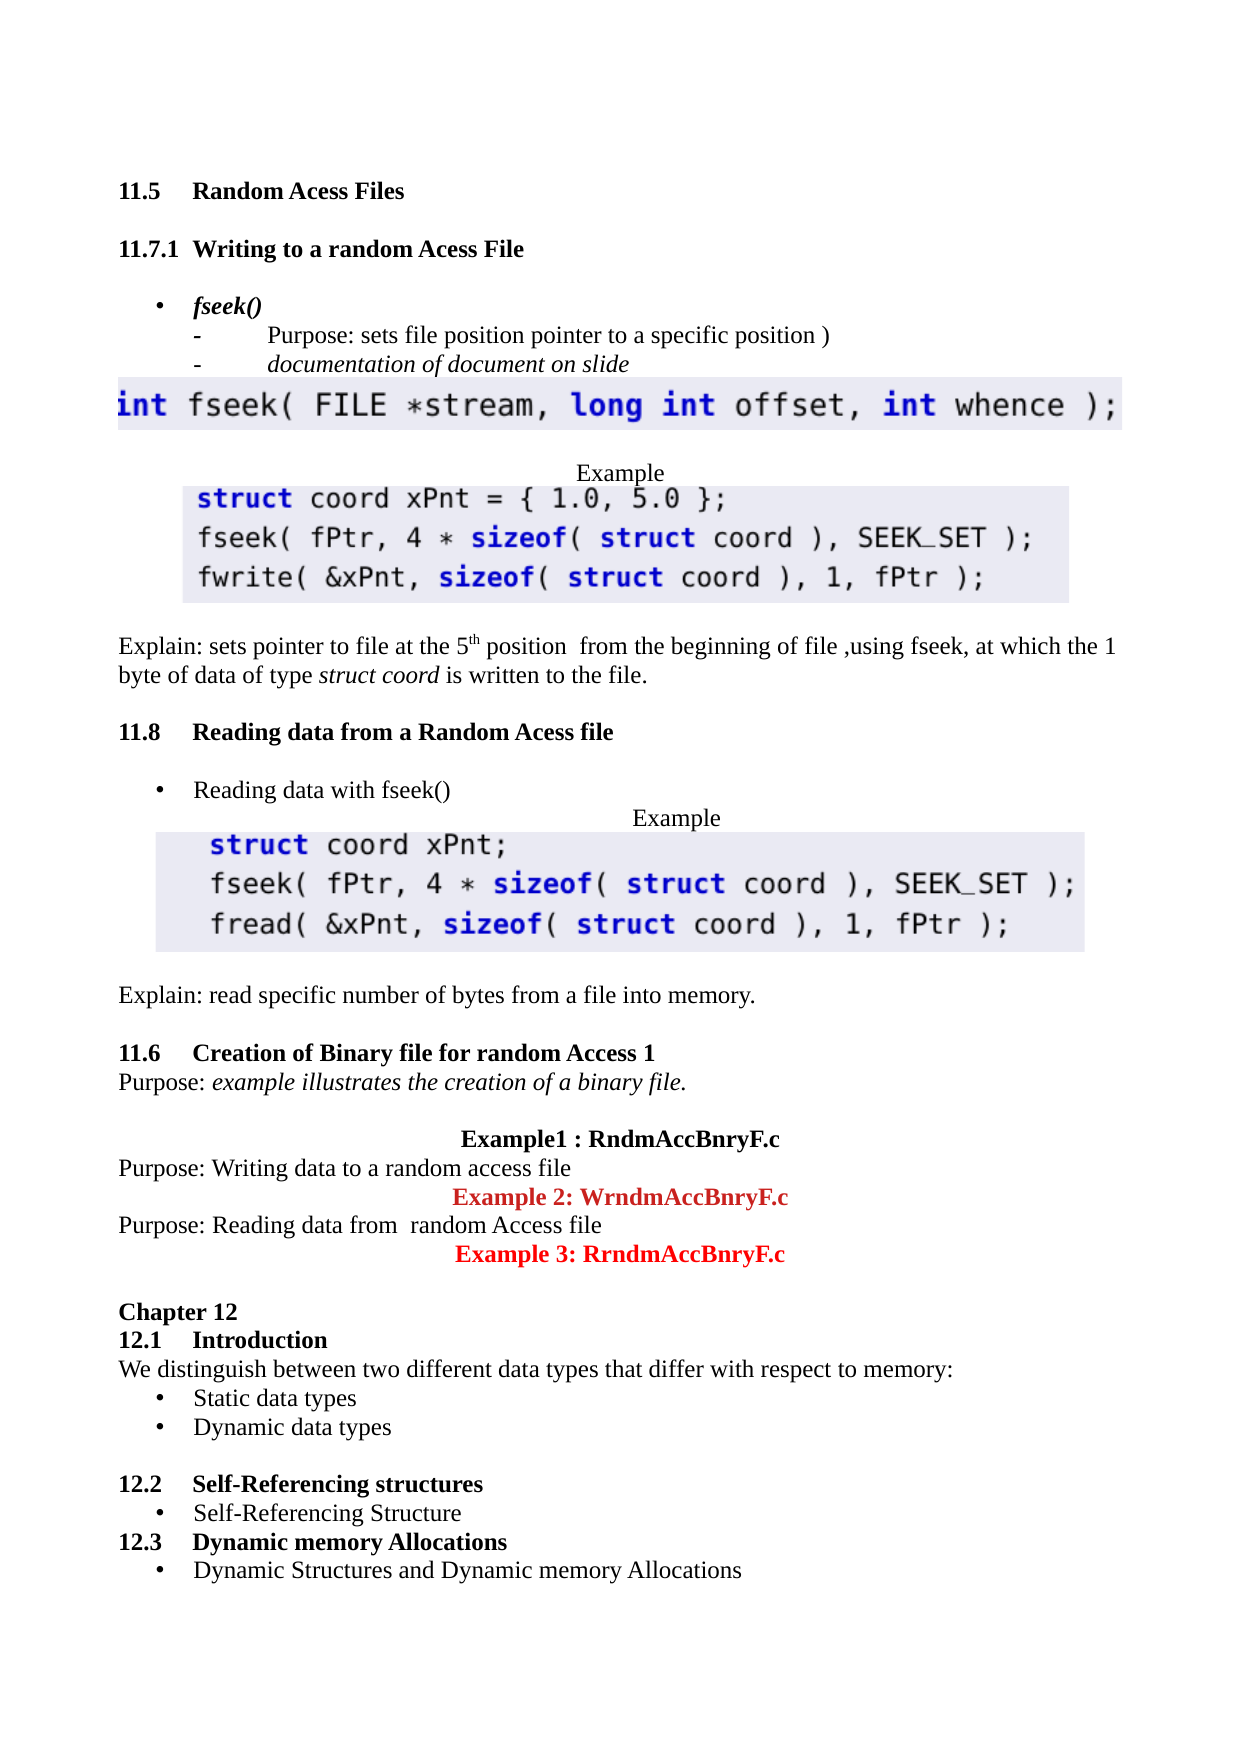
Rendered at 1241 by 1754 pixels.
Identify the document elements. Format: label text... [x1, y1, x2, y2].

text Purpose: Writing data to a random access file [118, 1153, 1122, 1182]
list Dynamic data types [156, 1412, 1122, 1440]
text Example 2: WrndmAccBnryF.c [118, 1182, 1122, 1210]
text We distinguish between two different data types that differ with respect to memory: [118, 1354, 1122, 1383]
text 12.1 Introduction [118, 1325, 1122, 1354]
text 12.3 Dynamic memory Allocations [118, 1527, 1122, 1555]
text 12.2 Self-Referencing structures [118, 1469, 1122, 1498]
picture [118, 377, 1123, 430]
list Dynamic Structures and Dynamic memory Allocations [156, 1555, 1122, 1584]
text 11.7.1 Writing to a random Acess File [118, 234, 1122, 263]
picture [171, 486, 1070, 603]
text 11.8 Reading data from a Random Acess file [118, 717, 1122, 746]
list - Purpose: sets file position pointer to a specific position ) [156, 320, 1122, 349]
text Explain: sets pointer to file at the 5th position from the beginning of file ,using fseek, at which the 1 byte of data of type struct coord is written to the file. [118, 631, 1122, 688]
picture [155, 832, 1085, 952]
text Example [118, 458, 1122, 487]
list Static data types [156, 1383, 1122, 1412]
list Reading data with fseek() [156, 775, 1122, 803]
list fseek() [156, 291, 1122, 320]
text 11.5 Random Acess Files [118, 176, 1122, 205]
list Example [193, 803, 1122, 832]
text Purpose: Reading data from random Access file [118, 1210, 1122, 1239]
text Explain: read specific number of bytes from a file into memory. [118, 980, 1122, 1009]
text Chapter 12 [118, 1297, 1122, 1325]
list Self-Referencing Structure [156, 1498, 1122, 1527]
text Example1 : RndmAccBnryF.c [118, 1124, 1122, 1153]
text Purpose: example illustrates the creation of a binary file. [118, 1067, 1122, 1095]
list - documentation of document on slide [156, 349, 1122, 377]
text 11.6 Creation of Binary file for random Access 1 [118, 1038, 1122, 1067]
text Example 3: RrndmAccBnryF.c [118, 1239, 1122, 1268]
